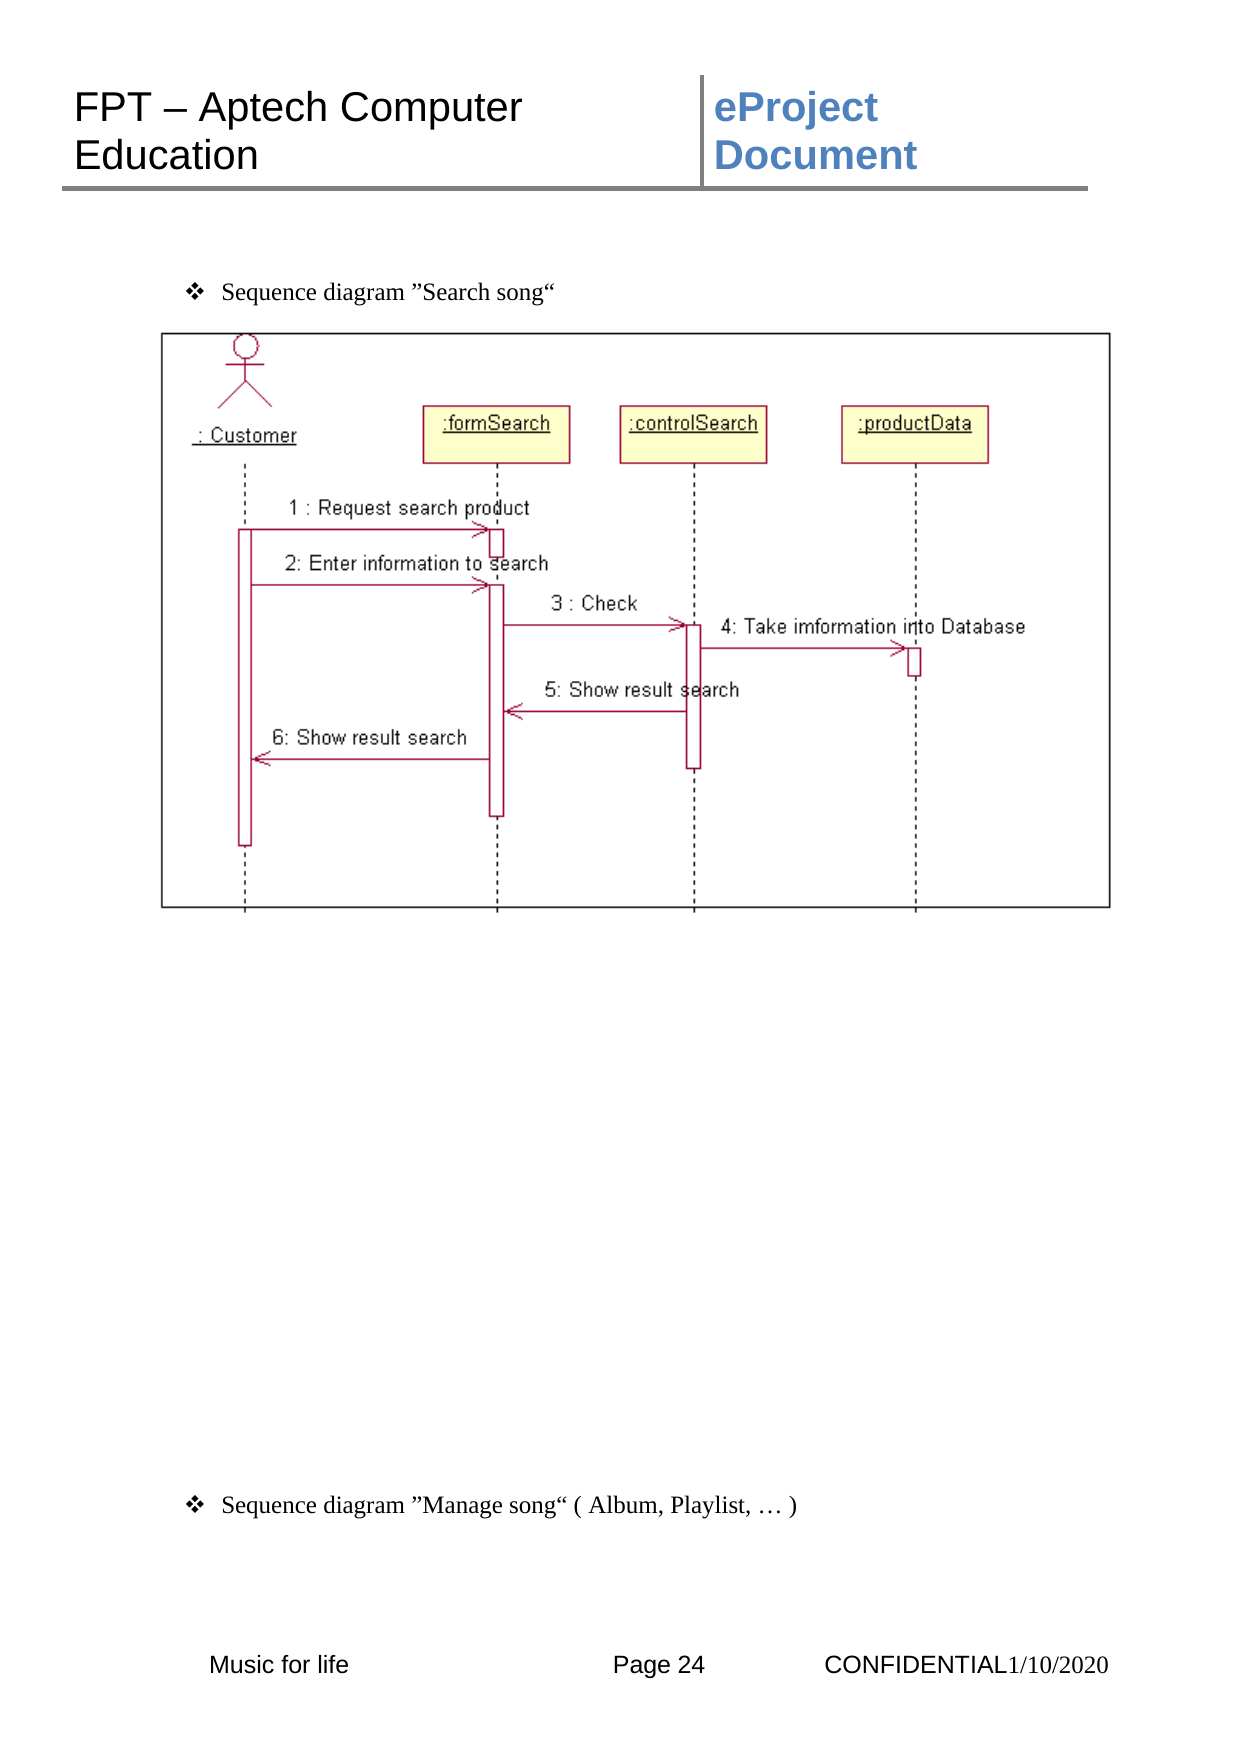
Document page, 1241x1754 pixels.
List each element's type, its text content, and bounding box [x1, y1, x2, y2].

list Sequence diagram ”Search song“ [183, 277, 1172, 306]
picture [146, 330, 1120, 916]
list Sequence diagram ”Manage song“ ( Album, Playlist, … ) [183, 1490, 1172, 1519]
